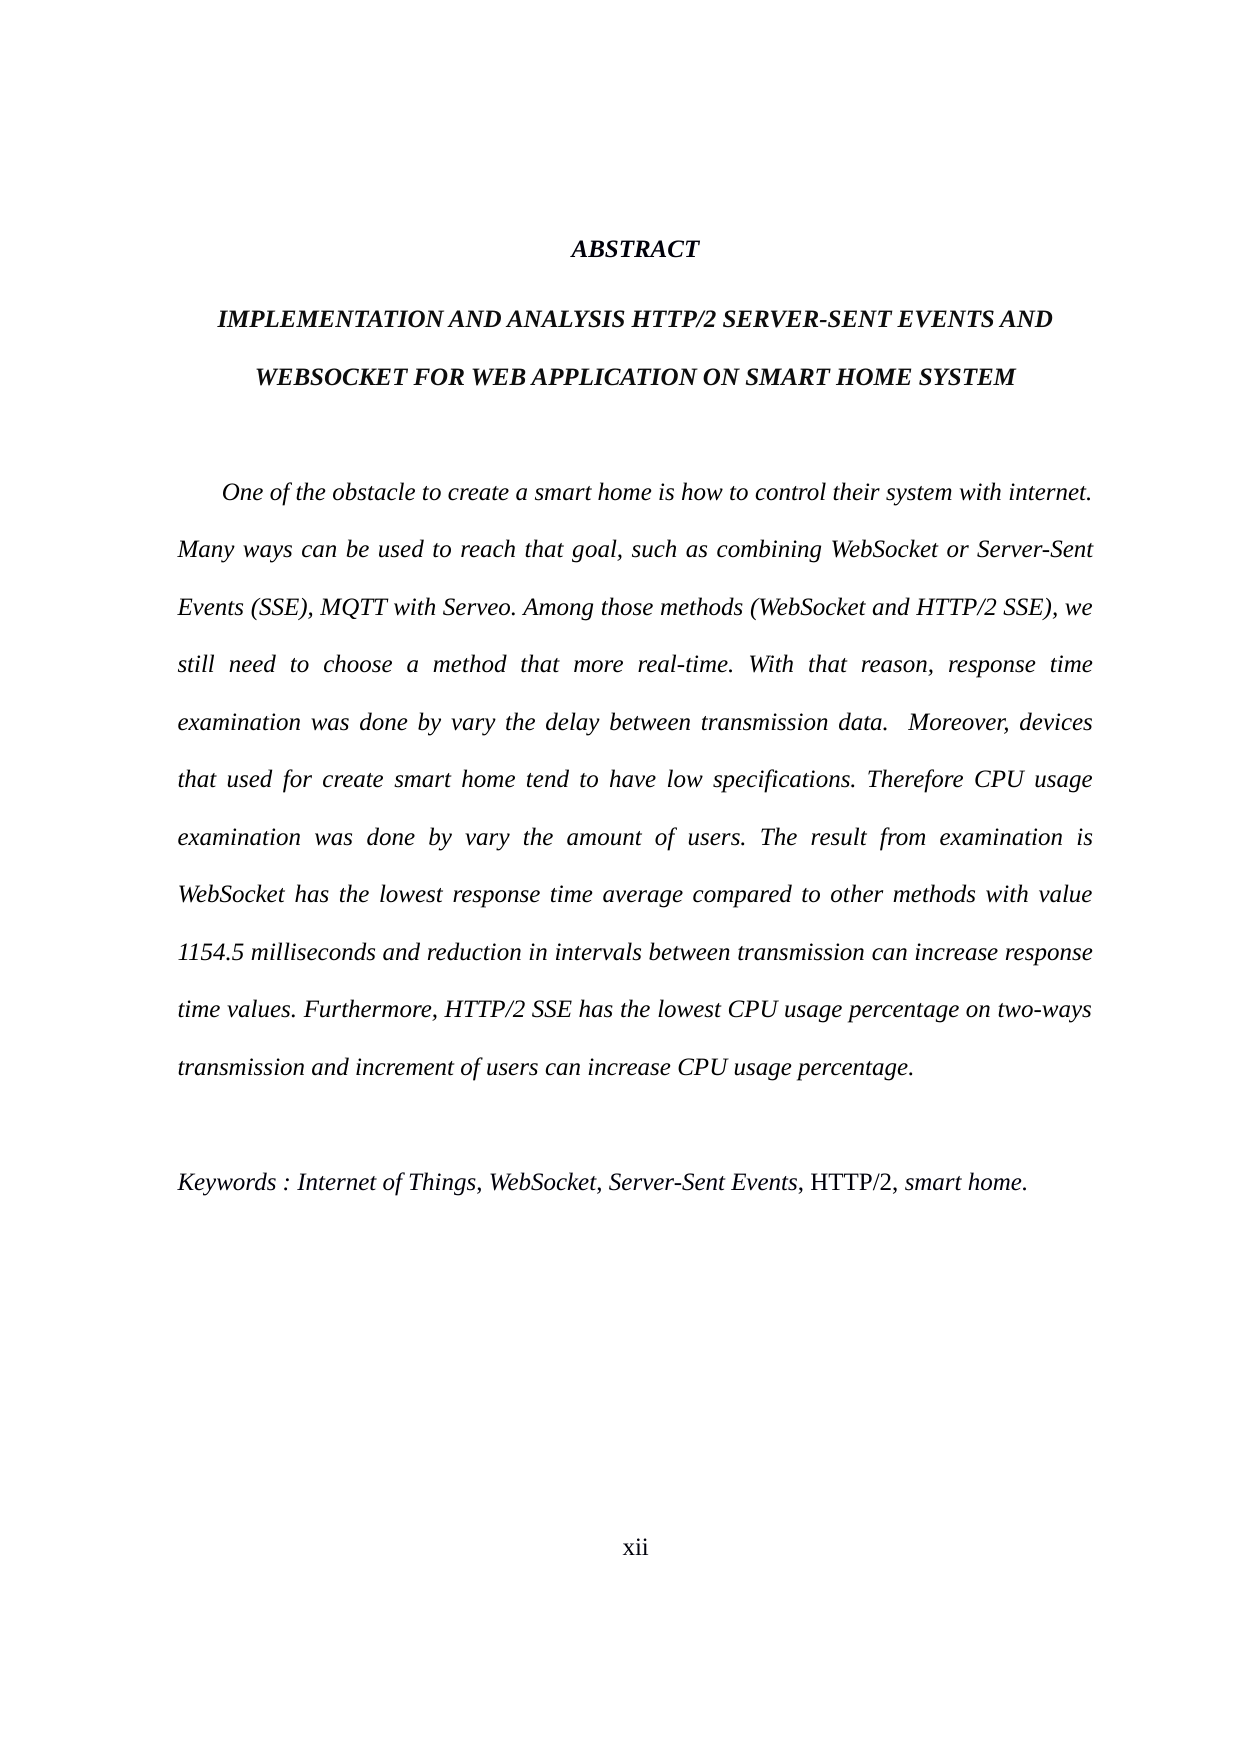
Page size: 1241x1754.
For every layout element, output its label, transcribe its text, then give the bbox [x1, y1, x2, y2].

text One of the obstacle to create a smart home is how to control their system with internet. Many ways can be used to reach that goal, such as combining WebSocket or Server-Sent Events (SSE), MQTT with Serveo. Among those methods (WebSocket and HTTP/2 SSE), we still need to choose a method that more real-time. With that reason, response time examination was done by vary the delay between transmission data. Moreover, devices that used for create smart home tend to have low specifications. Therefore CPU usage examination was done by vary the amount of users. The result from examination is WebSocket has the lowest response time average compared to other methods with value 1154.5 milliseconds and reduction in intervals between transmission can increase response time values. Furthermore, HTTP/2 SSE has the lowest CPU usage percentage on two-ways transmission and increment of users can increase CPU usage percentage. [177, 477, 1093, 1081]
text Keywords : Internet of Things, WebSocket, Server-Sent Events, HTTP/2, smart home. [177, 1167, 1093, 1196]
subtitle ABSTRACT [177, 234, 1093, 263]
text IMPLEMENTATION AND ANALYSIS HTTP/2 SERVER-SENT EVENTS AND WEBSOCKET FOR WEB APPLICATION ON SMART HOME SYSTEM [177, 304, 1093, 391]
